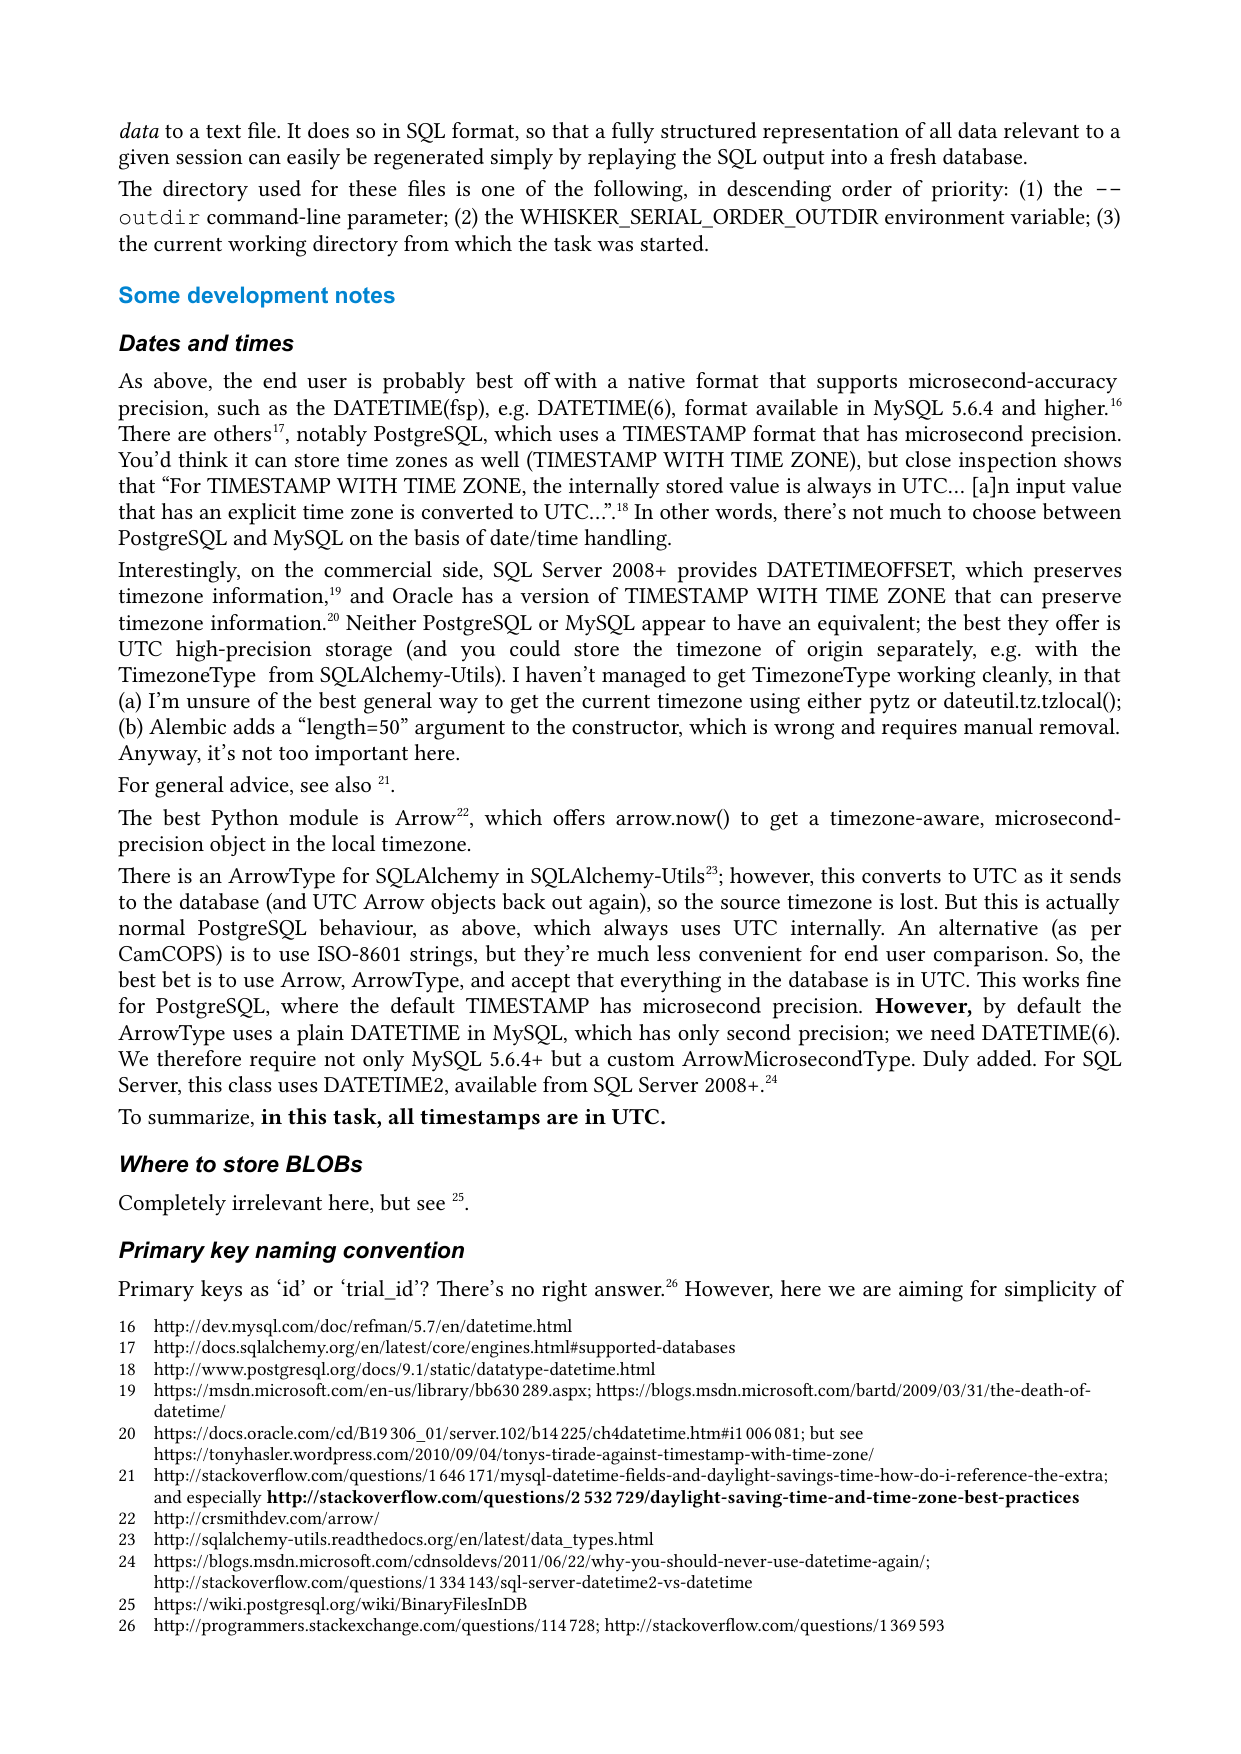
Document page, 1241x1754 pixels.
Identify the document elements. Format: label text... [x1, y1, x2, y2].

text http://dev.mysql.com/doc/refman/5.7/en/datetime.html [118, 1316, 1122, 1337]
subtitle Primary key naming convention [118, 1237, 1122, 1263]
text https://msdn.microsoft.com/en-us/library/bb630289.aspx; https://blogs.msdn.microsoft.com/bartd/2009/03/31/the-death-of-datetime/ [118, 1379, 1122, 1422]
text There is an ArrowType for SQLAlchemy in SQLAlchemy-Utils; however, this converts to UTC as it sends to the database (and UTC Arrow objects back out again), so the source timezone is lost. But this is actually normal PostgreSQL behaviour, as above, which always uses UTC internally. An alternative (as per CamCOPS) is to use ISO-8601 strings, but they’re much less convenient for end user comparison. So, the best bet is to use Arrow, ArrowType, and accept that everything in the database is in UTC. This works fine for PostgreSQL, where the default TIMESTAMP has microsecond precision. However, by default the ArrowType uses a plain DATETIME in MySQL, which has only second precision; we need DATETIME(6). We therefore require not only MySQL 5.6.4+ but a custom ArrowMicrosecondType. Duly added. For SQL Server, this class uses DATETIME2, available from SQL Server 2008+. [118, 863, 1122, 1098]
text Primary keys as ‘id’ or ‘trial_id’? There’s no right answer. However, here we are aiming for simplicity of [118, 1276, 1122, 1302]
text data to a text file. It does so in SQL format, so that a fully structured representation of all data relevant to a given session can easily be regenerated simply by replaying the SQL output into a fresh database. [118, 118, 1122, 170]
text https://wiki.postgresql.org/wiki/BinaryFilesInDB [118, 1593, 1122, 1614]
text https://blogs.msdn.microsoft.com/cdnsoldevs/2011/06/22/why-you-should-never-use-datetime-again/; http://stackoverflow.com/questions/1334143/sql-server-datetime2-vs-datetime [118, 1550, 1122, 1593]
text http://stackoverflow.com/questions/1646171/mysql-datetime-fields-and-daylight-savings-time-how-do-i-reference-the-extra; and especially http://stackoverflow.com/questions/2532729/daylight-saving-time-and-time-zone-best-practices [118, 1465, 1122, 1508]
text http://crsmithdev.com/arrow/ [118, 1508, 1122, 1529]
text To summarize, in this task, all timestamps are in UTC. [118, 1104, 1122, 1130]
subtitle Dates and times [118, 329, 1122, 356]
text As above, the end user is probably best off with a native format that supports microsecond-accuracy precision, such as the DATETIME(fsp), e.g. DATETIME(6), format available in MySQL 5.6.4 and higher. There are others, notably PostgreSQL, which uses a TIMESTAMP format that has microsecond precision. You’d think it can store time zones as well (TIMESTAMP WITH TIME ZONE), but close inspection shows that “For TIMESTAMP WITH TIME ZONE, the internally stored value is always in UTC... [a]n input value that has an explicit time zone is converted to UTC...”. In other words, there’s not much to choose between PostgreSQL and MySQL on the basis of date/time handling. [118, 368, 1122, 551]
text http://www.postgresql.org/docs/9.1/static/datatype-datetime.html [118, 1358, 1122, 1379]
text http://programmers.stackexchange.com/questions/114728; http://stackoverflow.com/questions/1369593 [118, 1614, 1122, 1636]
text The best Python module is Arrow, which offers arrow.now() to get a timezone-aware, microsecond-precision object in the local timezone. [118, 804, 1122, 857]
text http://docs.sqlalchemy.org/en/latest/core/engines.html#supported-databases [118, 1337, 1122, 1358]
subtitle Some development notes [118, 282, 1122, 309]
text For general advice, see also . [118, 772, 1122, 798]
subtitle Where to store BLOBs [118, 1151, 1122, 1177]
text The directory used for these files is one of the following, in descending order of priority: (1) the --outdir command-line parameter; (2) the WHISKER_SERIAL_ORDER_OUTDIR environment variable; (3) the current working directory from which the task was started. [118, 176, 1122, 257]
text Completely irrelevant here, but see . [118, 1190, 1122, 1216]
text Interestingly, on the commercial side, SQL Server 2008+ provides DATETIMEOFFSET, which preserves timezone information, and Oracle has a version of TIMESTAMP WITH TIME ZONE that can preserve timezone information. Neither PostgreSQL or MySQL appear to have an equivalent; the best they offer is UTC high-precision storage (and you could store the timezone of origin separately, e.g. with the TimezoneType from SQLAlchemy-Utils). I haven’t managed to get TimezoneType working cleanly, in that (a) I’m unsure of the best general way to get the current timezone using either pytz or dateutil.tz.tzlocal(); (b) Alembic adds a “length=50” argument to the constructor, which is wrong and requires manual removal. Anyway, it’s not too important here. [118, 557, 1122, 766]
text https://docs.oracle.com/cd/B19306_01/server.102/b14225/ch4datetime.htm#i1006081; but see https://tonyhasler.wordpress.com/2010/09/04/tonys-tirade-against-timestamp-with-time-zone/ [118, 1422, 1122, 1465]
text http://sqlalchemy-utils.readthedocs.org/en/latest/data_types.html [118, 1529, 1122, 1550]
